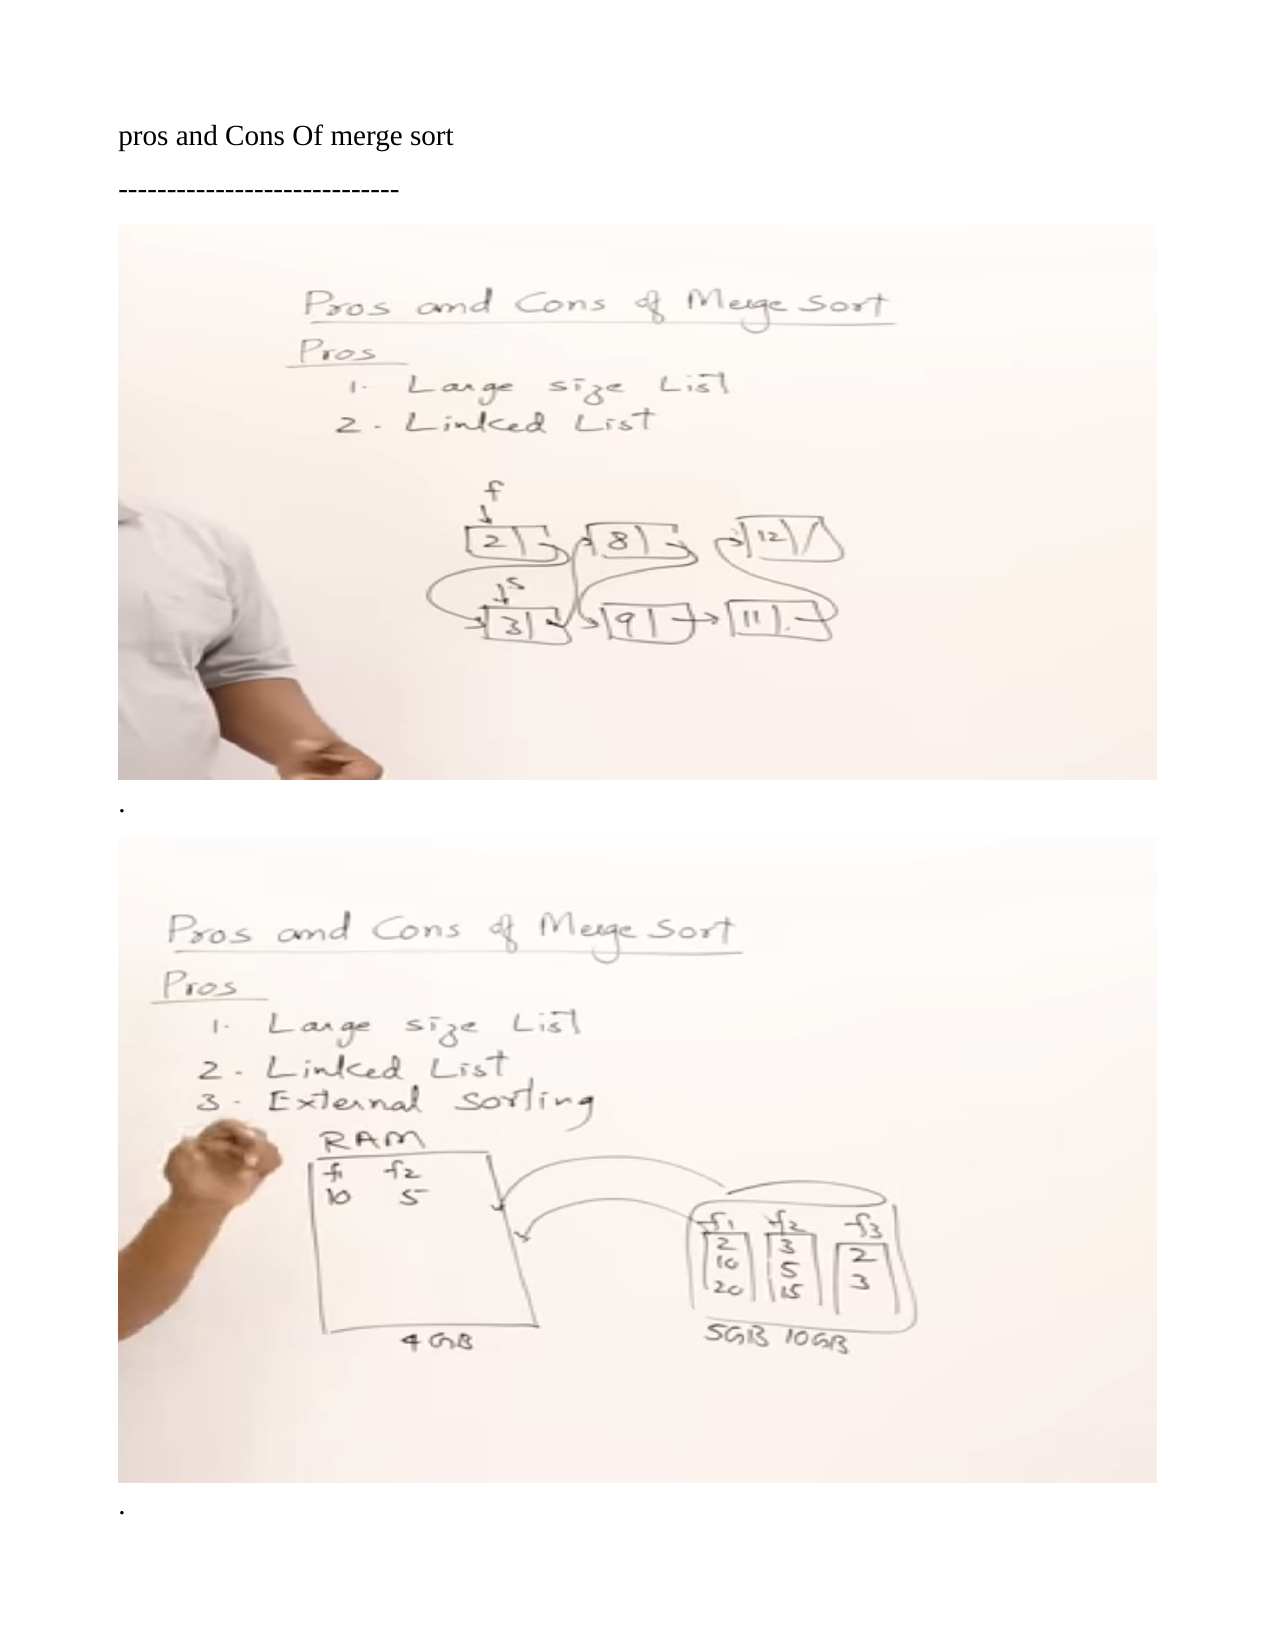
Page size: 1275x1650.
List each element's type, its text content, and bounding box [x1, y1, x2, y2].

picture [118, 837, 1157, 1483]
picture [118, 224, 1157, 780]
text ----------------------------- [118, 171, 1157, 205]
text . [118, 1483, 1157, 1521]
text . [118, 780, 1157, 818]
text pros and Cons Of merge sort [118, 118, 1157, 152]
